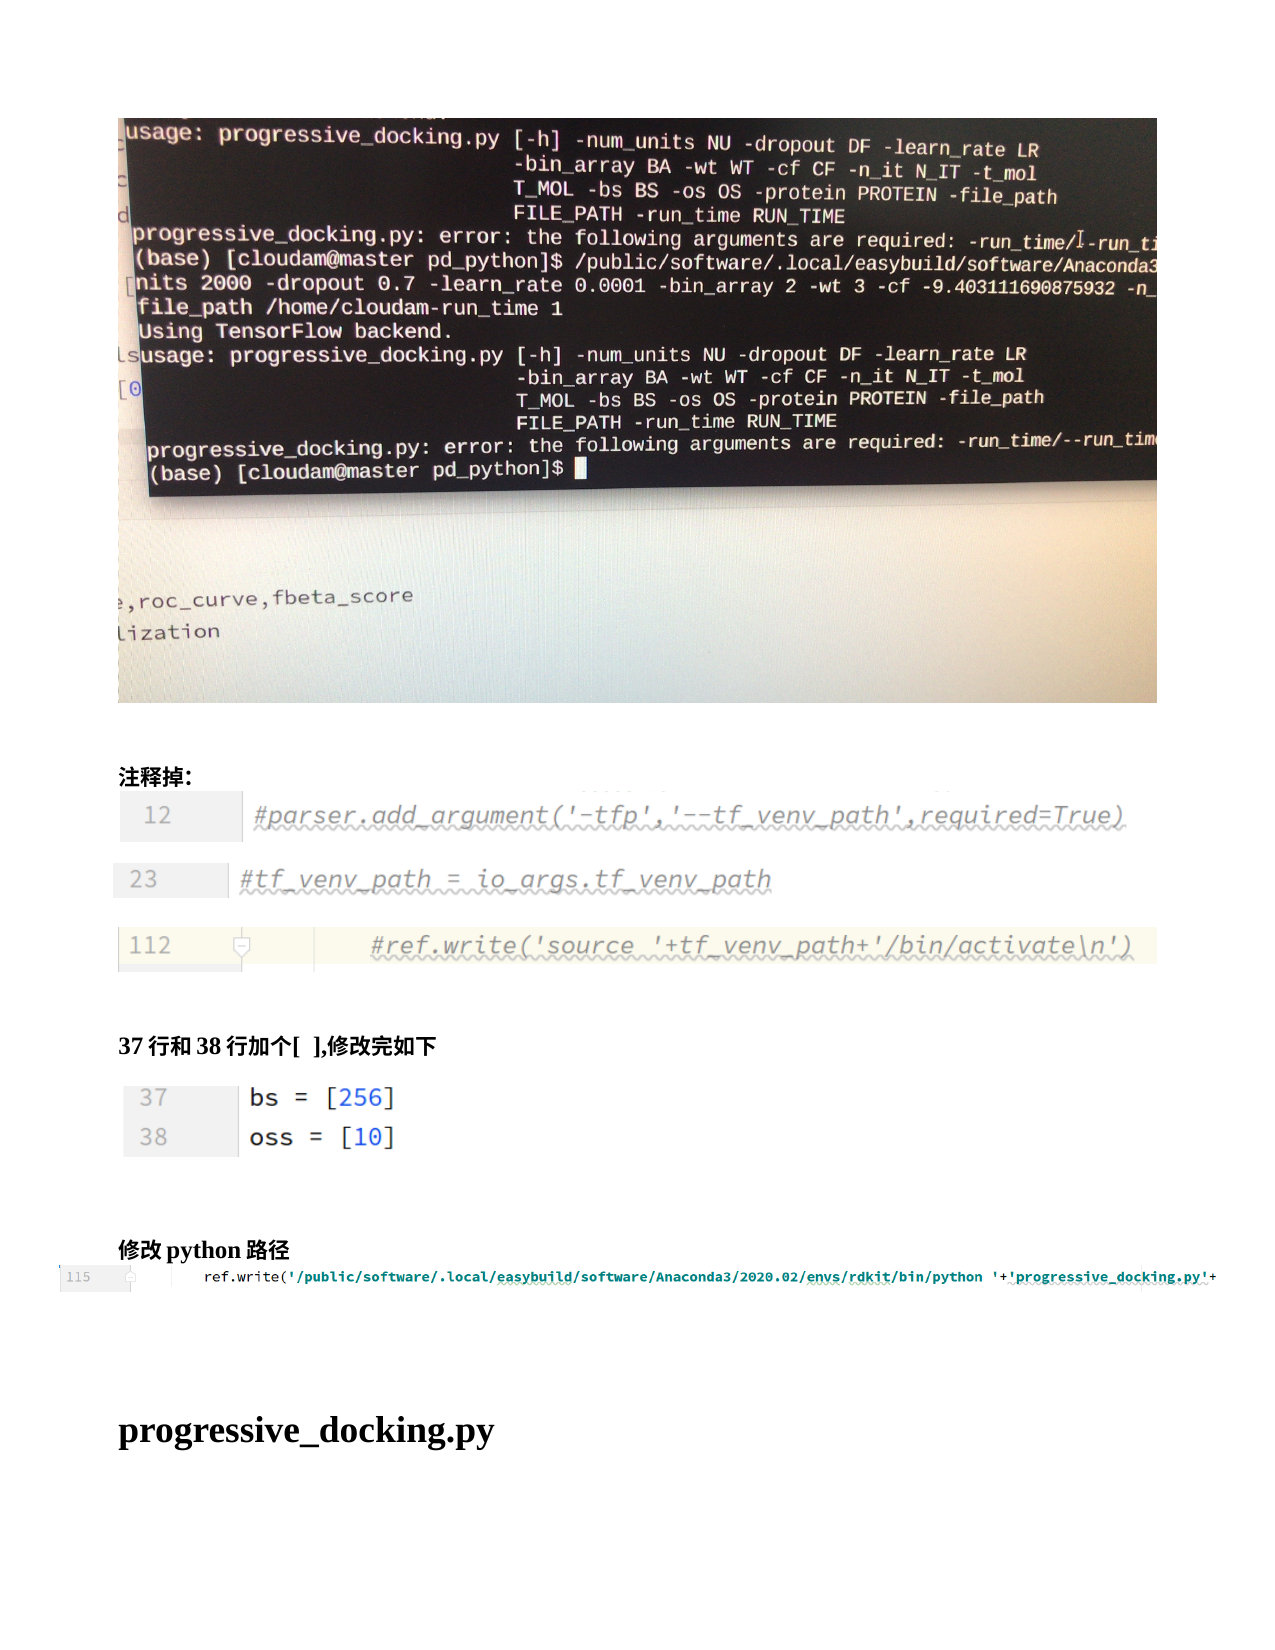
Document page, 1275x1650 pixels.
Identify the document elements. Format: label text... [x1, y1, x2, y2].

picture [118, 927, 1157, 972]
picture [113, 863, 808, 898]
picture [120, 791, 1155, 842]
text 修改python路径 [118, 1233, 1157, 1265]
picture [123, 1086, 420, 1157]
picture [59, 1265, 1216, 1292]
picture [118, 118, 1157, 703]
text 注释掉： [118, 760, 1157, 792]
text progressive_docking.py [118, 1407, 1157, 1450]
text 37行和38行加个[ ],修改完如下 [118, 1029, 1157, 1061]
